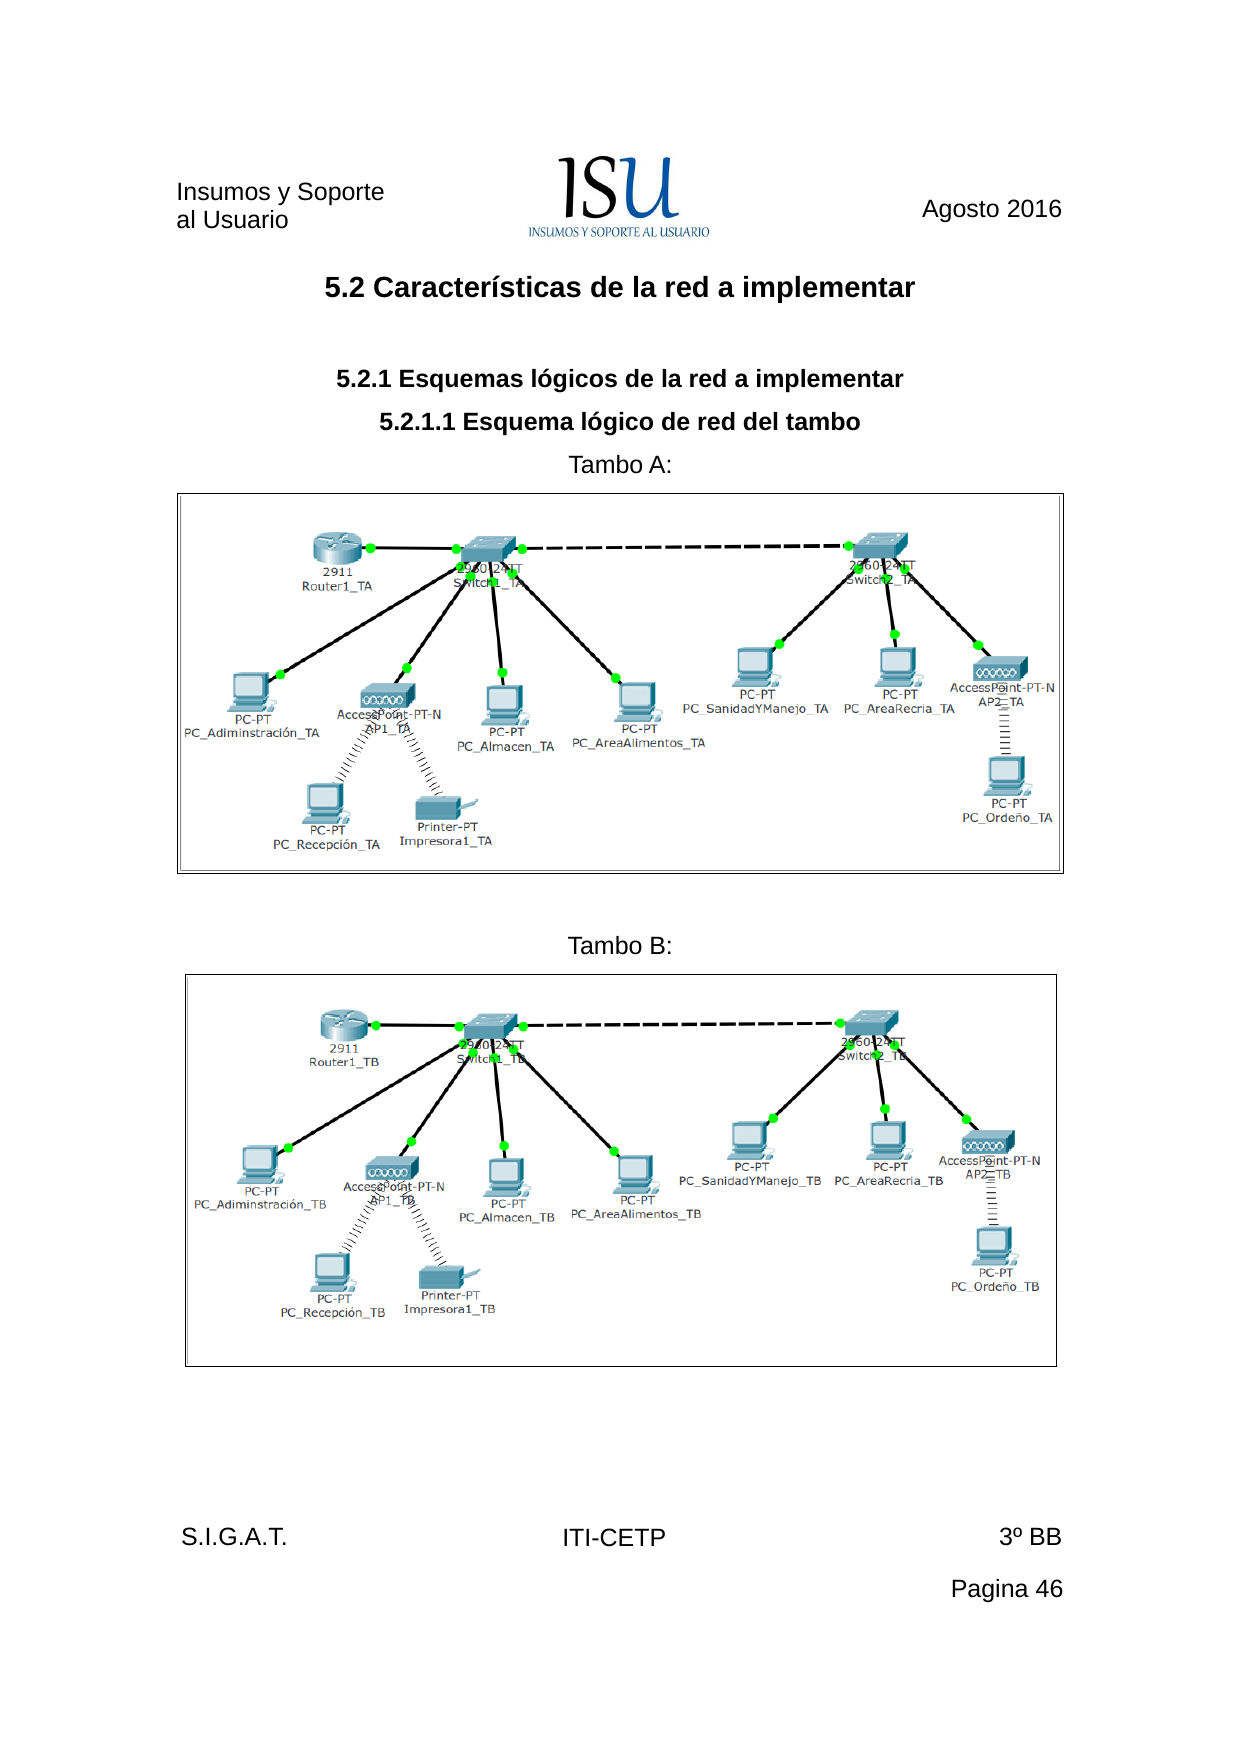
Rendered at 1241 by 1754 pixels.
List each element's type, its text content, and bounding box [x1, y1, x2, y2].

text 5.2.1.1 Esquema lógico de red del tambo [177, 407, 1063, 436]
picture [517, 138, 723, 252]
text Tambo B: [177, 931, 1063, 960]
picture [180, 496, 1060, 871]
text Tambo A: [177, 450, 1063, 479]
text 5.2.1 Esquemas lógicos de la red a implementar [177, 364, 1063, 392]
text 5.2 Características de la red a implementar [177, 270, 1063, 304]
picture [187, 977, 1053, 1364]
